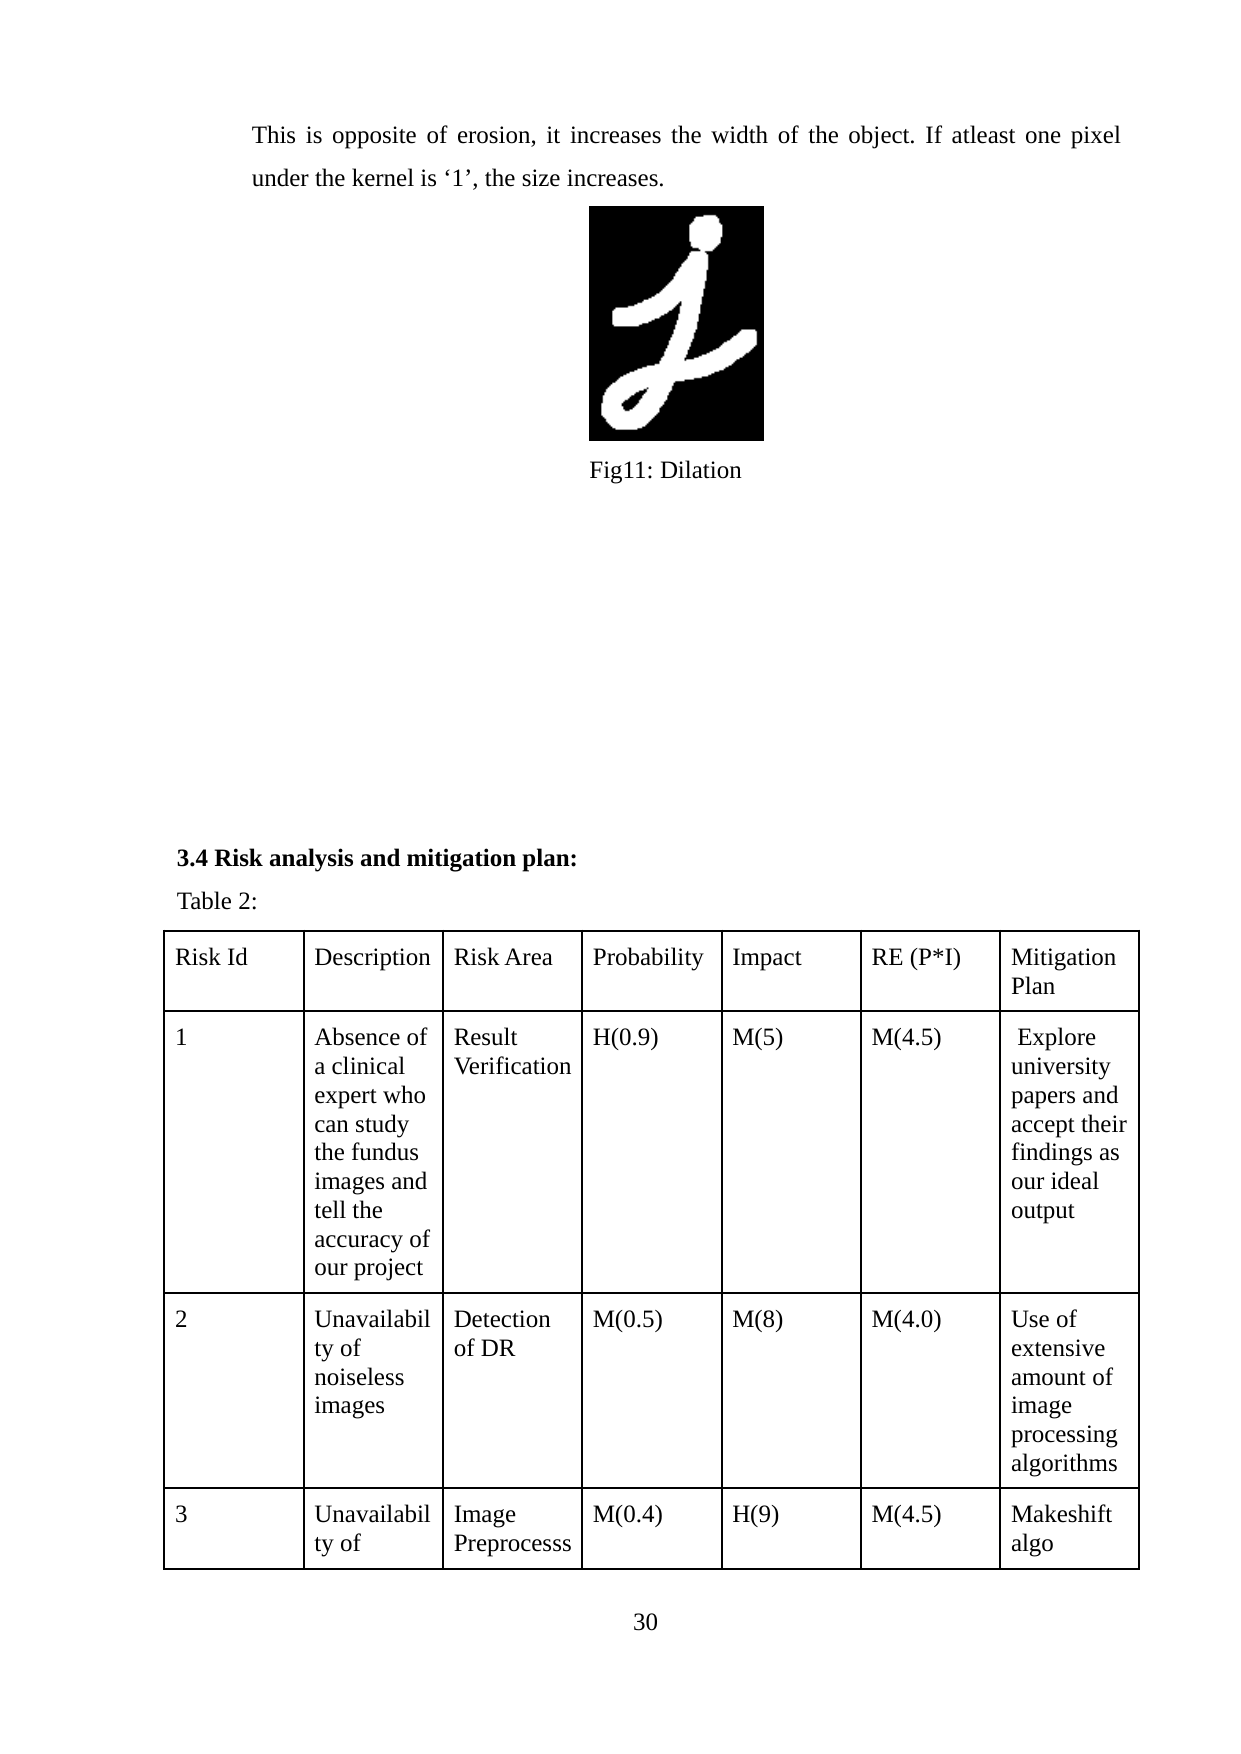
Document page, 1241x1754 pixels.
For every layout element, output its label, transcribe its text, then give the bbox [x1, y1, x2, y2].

table_header RE (P*I) [862, 932, 999, 1010]
table_header Risk Area [444, 932, 581, 1010]
table_cell Use of extensive amount of image processing algorithms [1001, 1294, 1138, 1487]
table_cell Makeshift algo [1001, 1489, 1138, 1567]
table_cell Unavailabilty of noiseless images [305, 1294, 442, 1487]
table_cell H(0.9) [583, 1012, 721, 1292]
table_cell 1 [165, 1012, 303, 1292]
table_header Probability [583, 932, 721, 1010]
table_cell Result Verification [444, 1012, 581, 1292]
table_cell Detection of DR [444, 1294, 581, 1487]
table_cell M(4.5) [862, 1489, 999, 1567]
table_cell M(4.5) [862, 1012, 999, 1292]
table_cell M(0.4) [583, 1489, 721, 1567]
table_cell 2 [165, 1294, 303, 1487]
table_header Mitigation Plan [1001, 932, 1138, 1010]
table_header Description [305, 932, 442, 1010]
table_cell M(5) [723, 1012, 860, 1292]
table_header Risk Id [165, 932, 303, 1010]
text 3.4 Risk analysis and mitigation plan: [177, 843, 1122, 872]
table_cell M(0.5) [583, 1294, 721, 1487]
table_cell Absence of a clinical expert who can study the fundus images and tell the accuracy of our project [305, 1012, 442, 1292]
text Table 2: [177, 886, 1122, 915]
table_header Impact [723, 932, 860, 1010]
table_cell Explore university papers and accept their findings as our ideal output [1001, 1012, 1138, 1292]
picture [589, 206, 764, 441]
table_cell M(4.0) [862, 1294, 999, 1487]
table_cell Image Preprocesss [444, 1489, 581, 1567]
table_cell 3 [165, 1489, 303, 1567]
table_cell H(9) [723, 1489, 860, 1567]
table_cell Unavailabilty of [305, 1489, 442, 1567]
list This is opposite of erosion, it increases the width of the object. If atleast one pixel under the kernel is ‘1’, the size increases. [214, 120, 1122, 192]
table_cell M(8) [723, 1294, 860, 1487]
list Fig11: Dilation [552, 455, 1122, 484]
